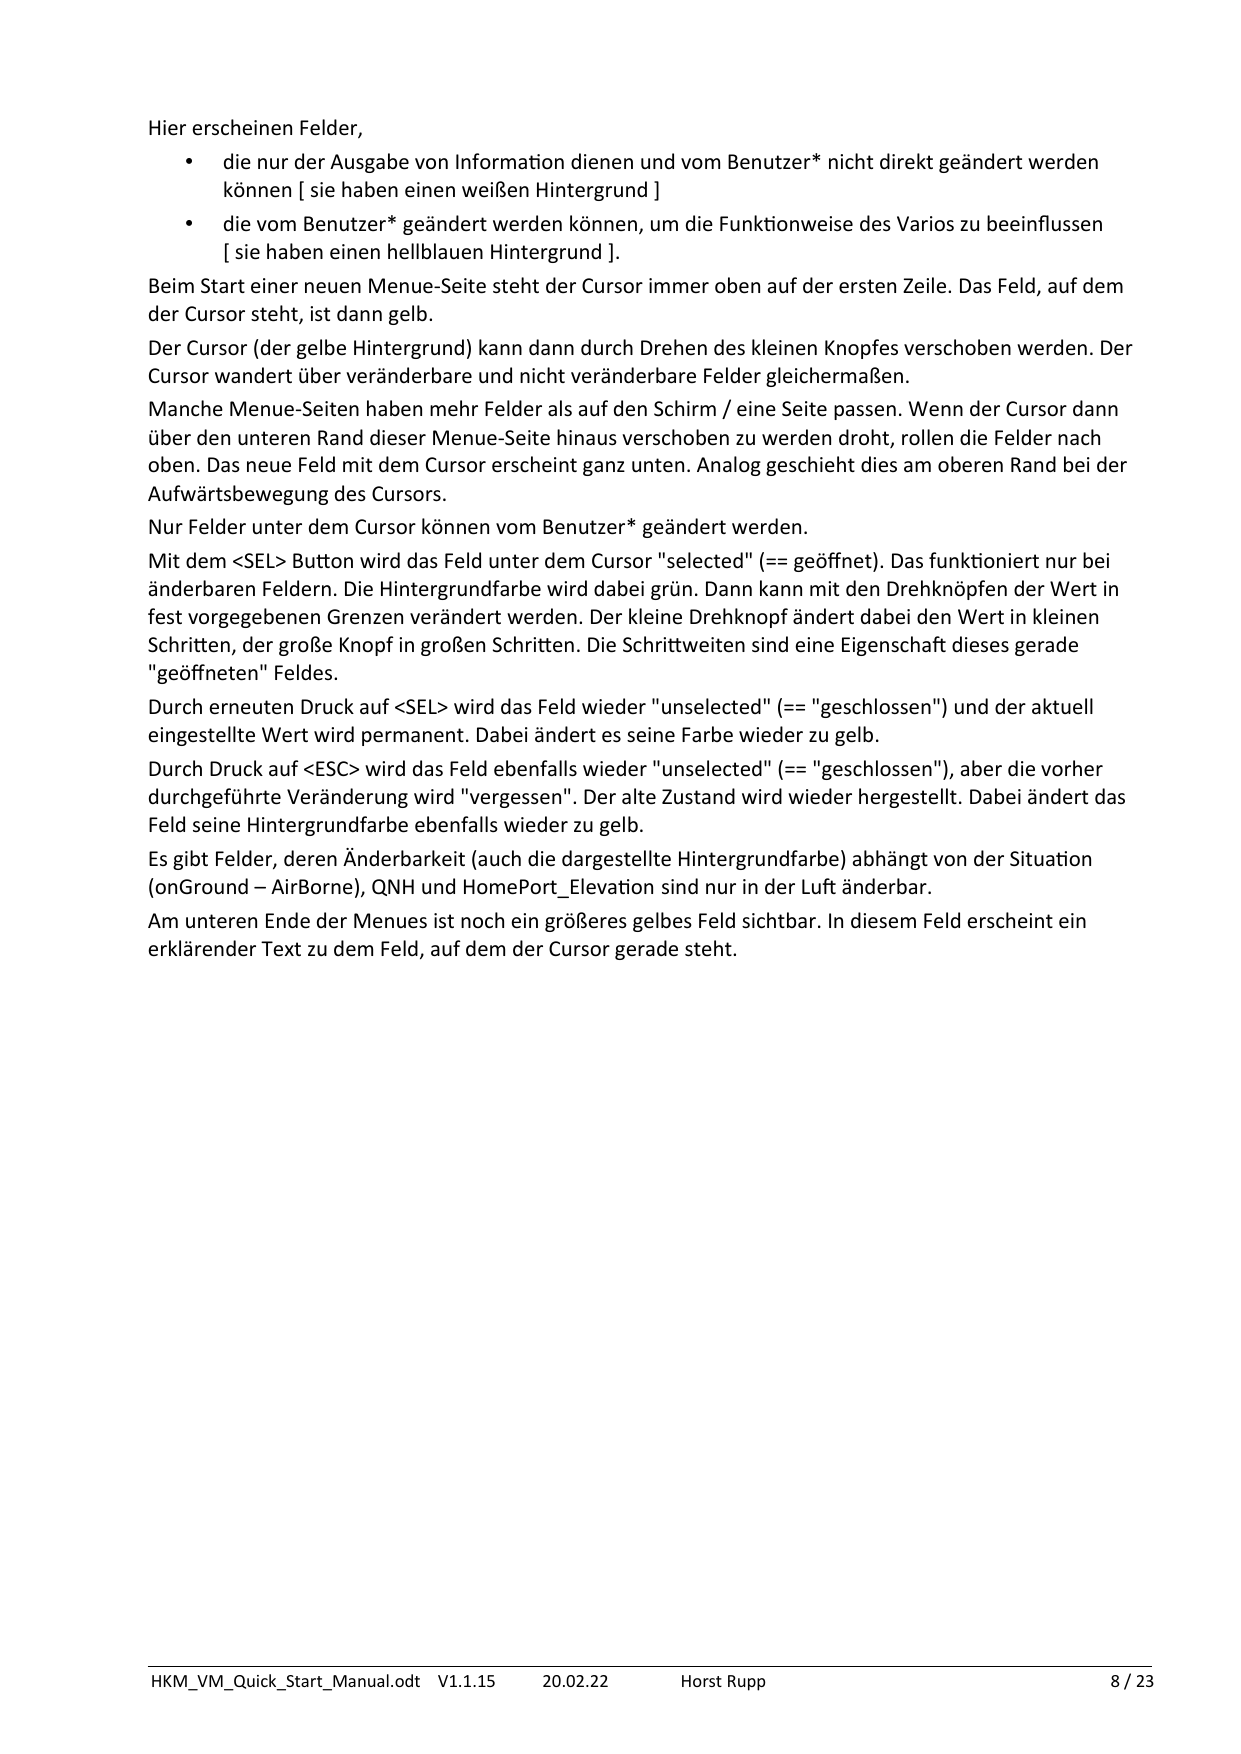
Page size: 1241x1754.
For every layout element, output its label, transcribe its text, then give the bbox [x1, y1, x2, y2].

text Am unteren Ende der Menues ist noch ein größeres gelbes Feld sichtbar. In diesem Feld erscheint ein erklärender Text zu dem Feld, auf dem der Cursor gerade steht. [148, 906, 1152, 962]
text Nur Felder unter dem Cursor können vom Benutzer* geändert werden. [148, 512, 1152, 541]
list die vom Benutzer* geändert werden können, um die Funktionweise des Varios zu beeinflussen [ sie haben einen hellblauen Hintergrund ]. [185, 209, 1152, 265]
text Es gibt Felder, deren Änderbarkeit (auch die dargestellte Hintergrundfarbe) abhängt von der Situation (onGround – AirBorne), QNH und HomePort_Elevation sind nur in der Luft änderbar. [148, 844, 1152, 900]
text Mit dem <SEL> Button wird das Feld unter dem Cursor "selected" (== geöffnet). Das funktioniert nur bei änderbaren Feldern. Die Hintergrundfarbe wird dabei grün. Dann kann mit den Drehknöpfen der Wert in fest vorgegebenen Grenzen verändert werden. Der kleine Drehknopf ändert dabei den Wert in kleinen Schritten, der große Knopf in großen Schritten. Die Schrittweiten sind eine Eigenschaft dieses gerade "geöffneten" Feldes. [148, 546, 1152, 686]
text Durch erneuten Druck auf <SEL> wird das Feld wieder "unselected" (== "geschlossen") und der aktuell eingestellte Wert wird permanent. Dabei ändert es seine Farbe wieder zu gelb. [148, 692, 1152, 748]
text Durch Druck auf <ESC> wird das Feld ebenfalls wieder "unselected" (== "geschlossen"), aber die vorher durchgeführte Veränderung wird "vergessen". Der alte Zustand wird wieder hergestellt. Dabei ändert das Feld seine Hintergrundfarbe ebenfalls wieder zu gelb. [148, 754, 1152, 838]
text Hier erscheinen Felder, [148, 113, 1152, 141]
text Manche Menue-Seiten haben mehr Felder als auf den Schirm / eine Seite passen. Wenn der Cursor dann über den unteren Rand dieser Menue-Seite hinaus verschoben zu werden droht, rollen die Felder nach oben. Das neue Feld mit dem Cursor erscheint ganz unten. Analog geschieht dies am oberen Rand bei der Aufwärtsbewegung des Cursors. [148, 394, 1152, 507]
list die nur der Ausgabe von Information dienen und vom Benutzer* nicht direkt geändert werden können [ sie haben einen weißen Hintergrund ] [185, 147, 1152, 203]
text Der Cursor (der gelbe Hintergrund) kann dann durch Drehen des kleinen Knopfes verschoben werden. Der Cursor wandert über veränderbare und nicht veränderbare Felder gleichermaßen. [148, 333, 1152, 389]
text Beim Start einer neuen Menue-Seite steht der Cursor immer oben auf der ersten Zeile. Das Feld, auf dem der Cursor steht, ist dann gelb. [148, 271, 1152, 327]
